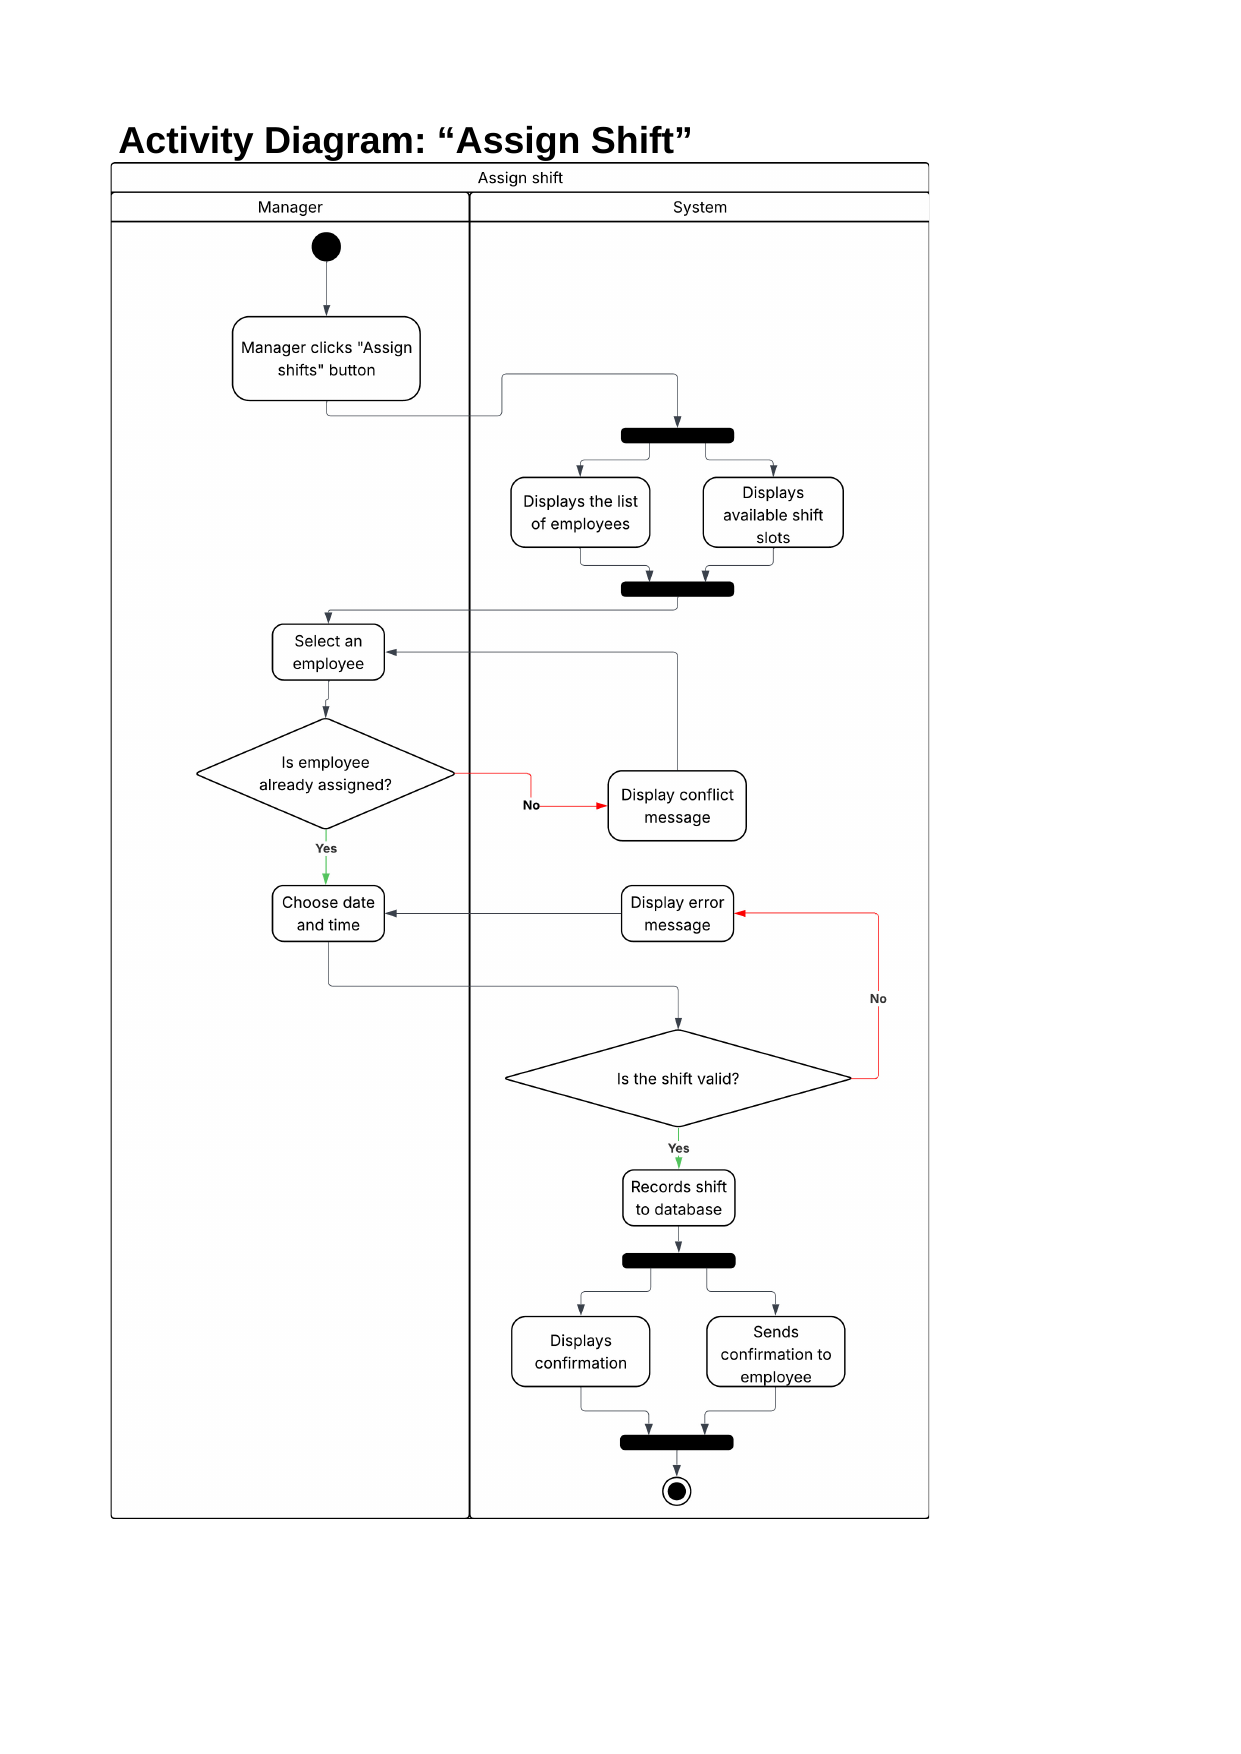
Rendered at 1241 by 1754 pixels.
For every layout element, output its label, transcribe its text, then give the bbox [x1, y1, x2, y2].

subtitle Activity Diagram: “Assign Shift” [118, 118, 1122, 161]
picture [110, 162, 930, 1519]
